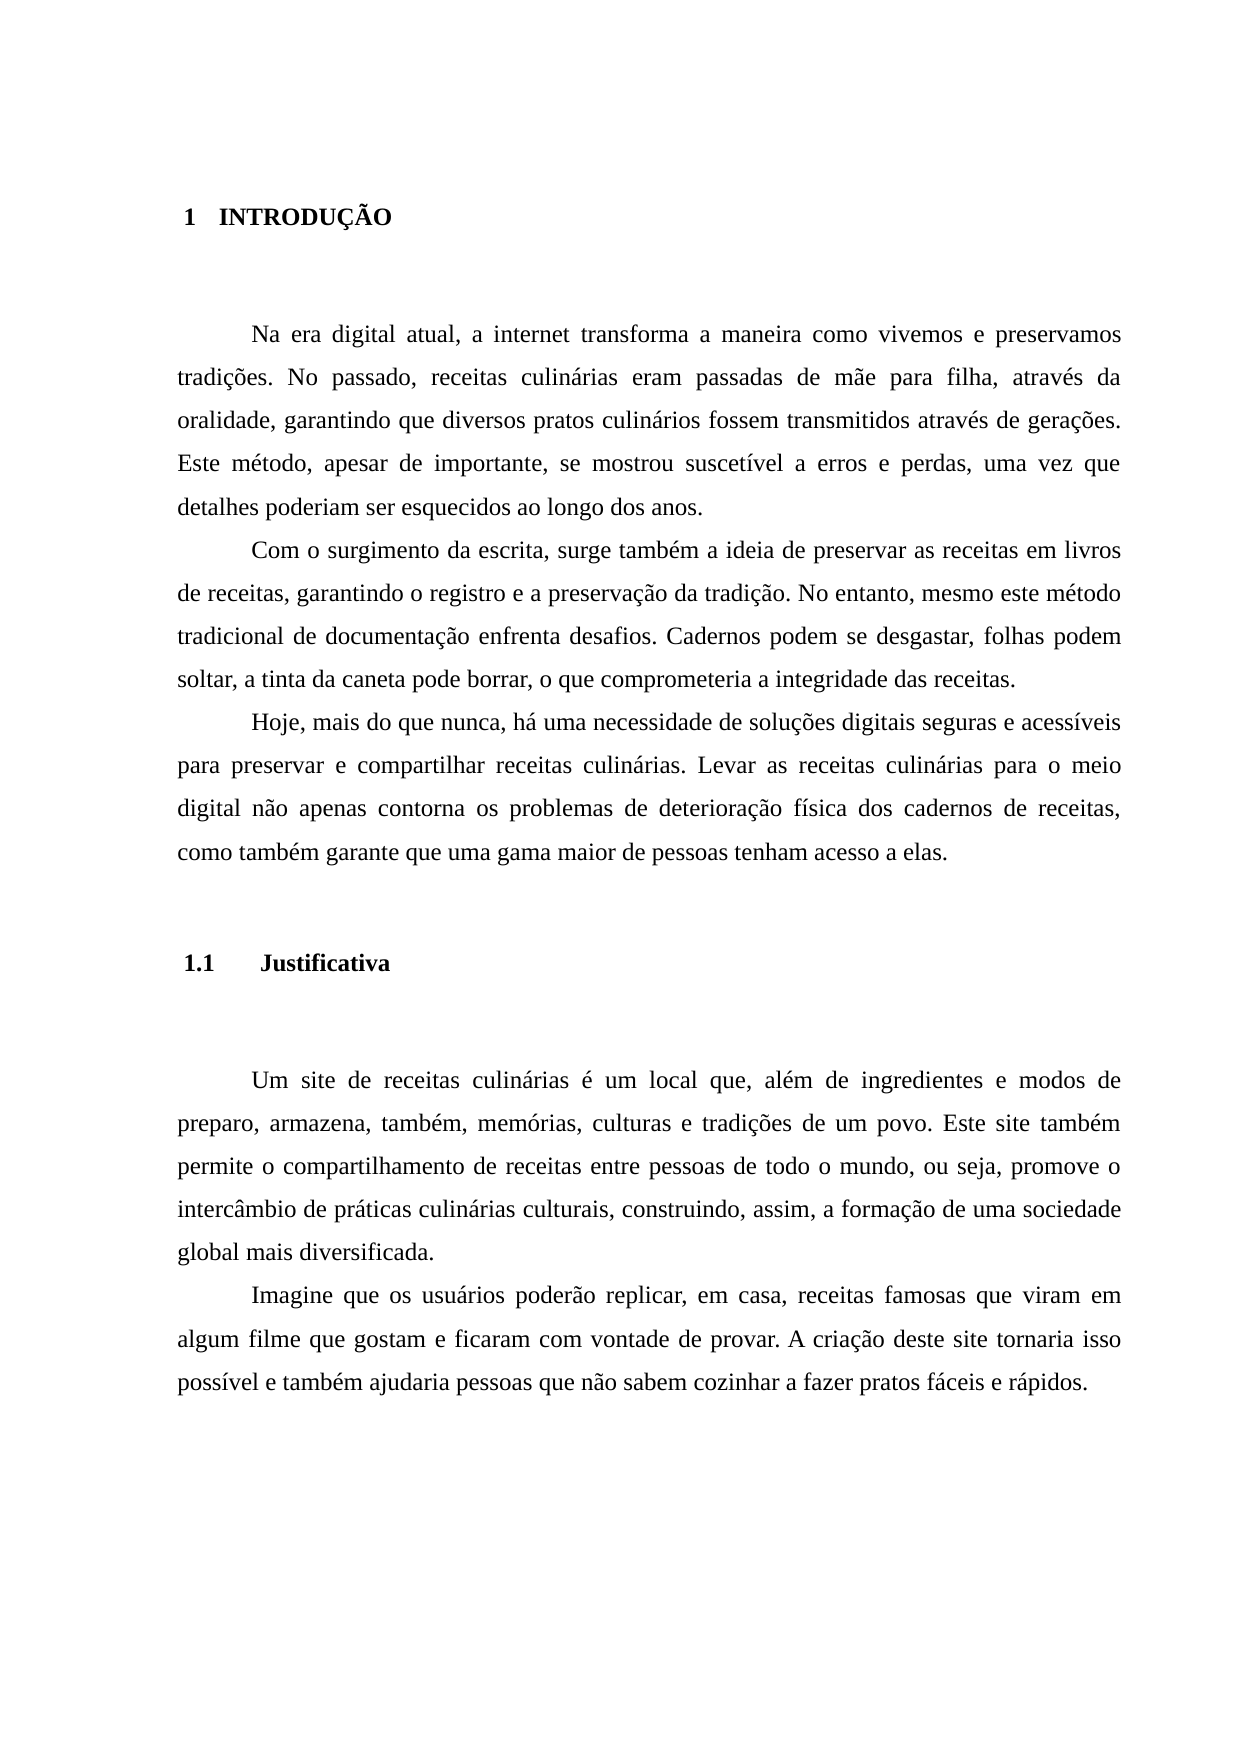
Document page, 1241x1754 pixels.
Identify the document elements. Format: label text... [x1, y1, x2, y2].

text Com o surgimento da escrita, surge também a ideia de preservar as receitas em livros de receitas, garantindo o registro e a preservação da tradição. No entanto, mesmo este método tradicional de documentação enfrenta desafios. Cadernos podem se desgastar, folhas podem soltar, a tinta da caneta pode borrar, o que comprometeria a integridade das receitas. [177, 535, 1122, 693]
subtitle Justificativa [177, 948, 1122, 976]
text Hoje, mais do que nunca, há uma necessidade de soluções digitais seguras e acessíveis para preservar e compartilhar receitas culinárias. Levar as receitas culinárias para o meio digital não apenas contorna os problemas de deterioração física dos cadernos de receitas, como também garante que uma gama maior de pessoas tenham acesso a elas. [177, 707, 1122, 865]
text Na era digital atual, a internet transforma a maneira como vivemos e preservamos tradições. No passado, receitas culinárias eram passadas de mãe para filha, através da oralidade, garantindo que diversos pratos culinários fossem transmitidos através de gerações. Este método, apesar de importante, se mostrou suscetível a erros e perdas, uma vez que detalhes poderiam ser esquecidos ao longo dos anos. [177, 319, 1122, 520]
text Um site de receitas culinárias é um local que, além de ingredientes e modos de preparo, armazena, também, memórias, culturas e tradições de um povo. Este site também permite o compartilhamento de receitas entre pessoas de todo o mundo, ou seja, promove o intercâmbio de práticas culinárias culturais, construindo, assim, a formação de uma sociedade global mais diversificada. [177, 1065, 1122, 1266]
subtitle INTRODUÇÃO [177, 202, 1122, 231]
text Imagine que os usuários poderão replicar, em casa, receitas famosas que viram em algum filme que gostam e ficaram com vontade de provar. A criação deste site tornaria isso possível e também ajudaria pessoas que não sabem cozinhar a fazer pratos fáceis e rápidos. [177, 1281, 1122, 1396]
